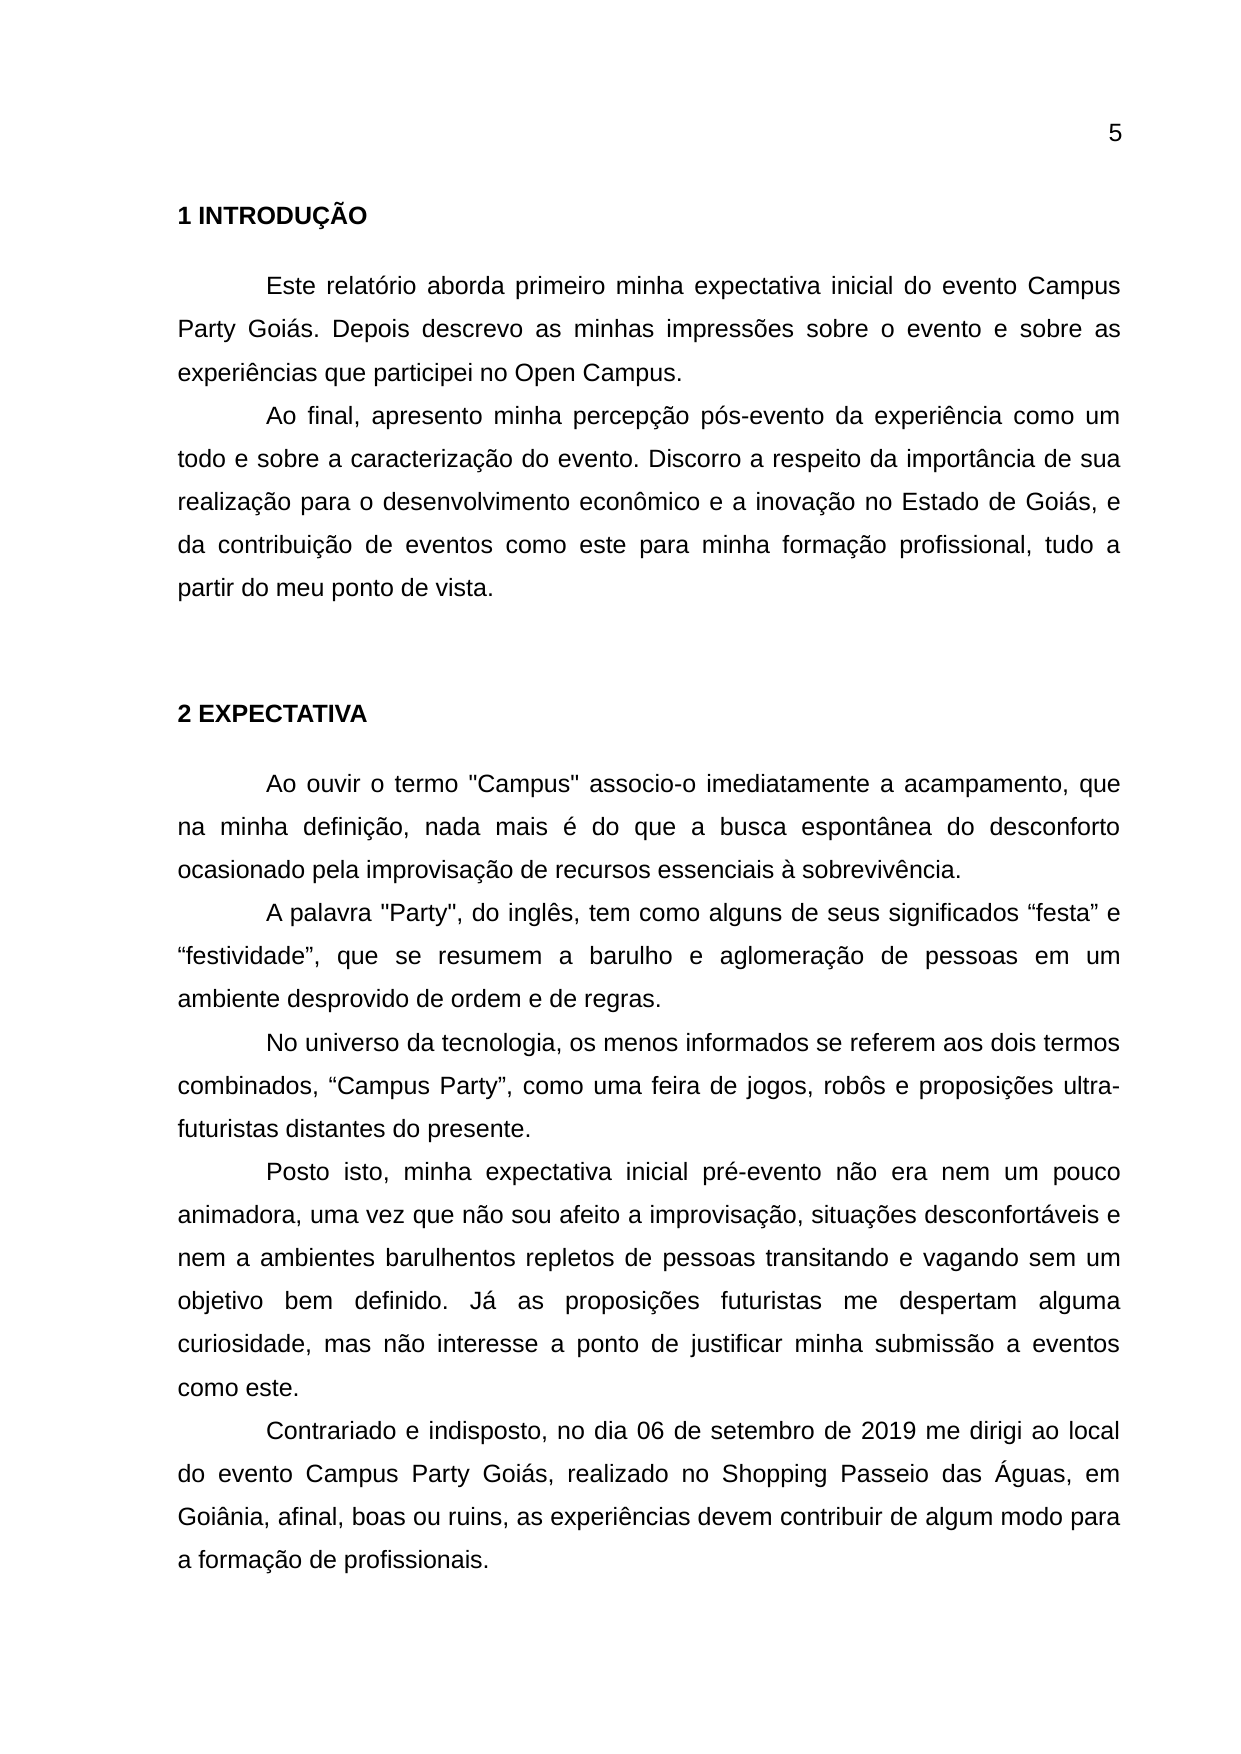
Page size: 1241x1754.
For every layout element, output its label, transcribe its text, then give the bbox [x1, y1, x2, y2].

subtitle INTRODUÇÃO [177, 201, 1122, 230]
text A palavra "Party", do inglês, tem como alguns de seus significados “festa” e “festividade”, que se resumem a barulho e aglomeração de pessoas em um ambiente desprovido de ordem e de regras. [177, 898, 1122, 1013]
text Contrariado e indisposto, no dia 06 de setembro de 2019 me dirigi ao local do evento Campus Party Goiás, realizado no Shopping Passeio das Águas, em Goiânia, afinal, boas ou ruins, as experiências devem contribuir de algum modo para a formação de profissionais. [177, 1416, 1122, 1574]
text Posto isto, minha expectativa inicial pré-evento não era nem um pouco animadora, uma vez que não sou afeito a improvisação, situações desconfortáveis e nem a ambientes barulhentos repletos de pessoas transitando e vagando sem um objetivo bem definido. Já as proposições futuristas me despertam alguma curiosidade, mas não interesse a ponto de justificar minha submissão a eventos como este. [177, 1157, 1122, 1401]
subtitle EXPECTATIVA [177, 699, 1122, 728]
text Ao final, apresento minha percepção pós-evento da experiência como um todo e sobre a caracterização do evento. Discorro a respeito da importância de sua realização para o desenvolvimento econômico e a inovação no Estado de Goiás, e da contribuição de eventos como este para minha formação profissional, tudo a partir do meu ponto de vista. [177, 401, 1122, 602]
text No universo da tecnologia, os menos informados se referem aos dois termos combinados, “Campus Party”, como uma feira de jogos, robôs e proposições ultra-futuristas distantes do presente. [177, 1028, 1122, 1143]
text Este relatório aborda primeiro minha expectativa inicial do evento Campus Party Goiás. Depois descrevo as minhas impressões sobre o evento e sobre as experiências que participei no Open Campus. [177, 271, 1122, 386]
text Ao ouvir o termo "Campus" associo-o imediatamente a acampamento, que na minha definição, nada mais é do que a busca espontânea do desconforto ocasionado pela improvisação de recursos essenciais à sobrevivência. [177, 769, 1122, 884]
